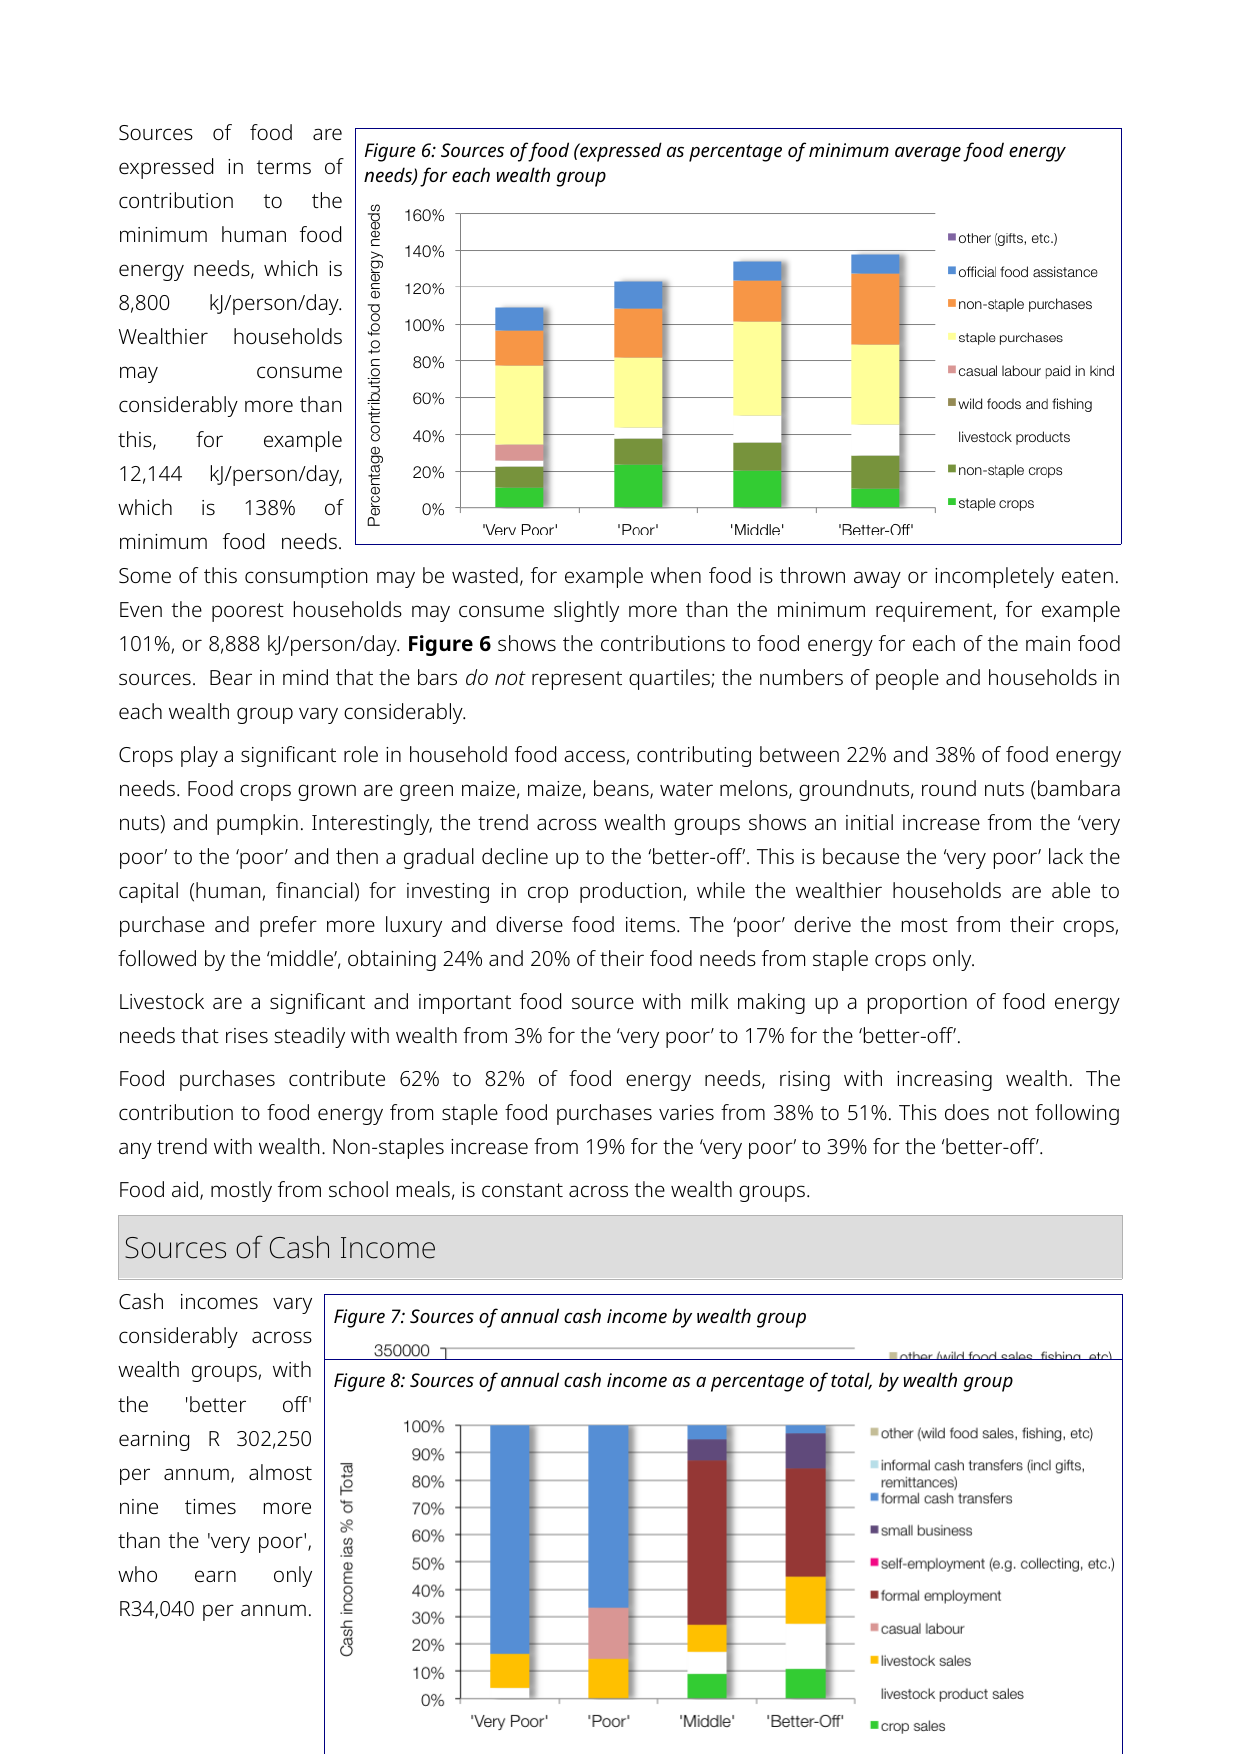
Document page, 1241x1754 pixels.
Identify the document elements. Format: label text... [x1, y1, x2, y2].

text Figure 7: Sources of annual cash income by wealth group [333, 1303, 1113, 1329]
text Sources of food are expressed in terms of contribution to the minimum human food energy needs, which is 8,800 kJ/person/day. Wealthier households may consume considerably more than this, for example 12,144 kJ/person/day, which is 138% of minimum food needs. Some of this consumption may be wasted, for example when food is thrown away or incompletely eaten. Even the poorest households may consume slightly more than the minimum requirement, for example 101%, or 8,888 kJ/person/day. Figure 6 shows the contributions to food energy for each of the main food sources. Bear in mind that the bars do not represent quartiles; the numbers of people and households in each wealth group vary considerably. [118, 118, 1122, 726]
text Cash incomes vary considerably across wealth groups, with the 'better off' earning R 302,250 per annum, almost nine times more than the 'very poor', who earn only R34,040 per annum. Figure 7 shows this distribution—it must be noted that the bars in the figure are not quartiles, they represent wealth groups and wealth groups are not distributed evenly (see Wealth Breakdown, above). [118, 1287, 1122, 1622]
picture [333, 1405, 1117, 1746]
text Figure 6: Sources of food (expressed as percentage of minimum average food energy needs) for each wealth group [364, 137, 1112, 188]
picture [363, 200, 1117, 535]
text Livestock are a significant and important food source with milk making up a proportion of food energy needs that rises steadily with wealth from 3% for the ‘very poor’ to 17% for the ‘better-off’. [118, 987, 1122, 1050]
table_header Sources of Cash Income [119, 1216, 1122, 1278]
text Cash incomes vary considerably across wealth groups, with the 'better off' earning R 302,250 per annum, almost nine times more than the 'very poor', who earn only R34,040 per annum. Figure 7 shows this distribution—it must be noted that the bars in the figure are not quartiles, they represent wealth groups and wealth groups are not distributed evenly (see Wealth Breakdown, above). [325, 1360, 1122, 1754]
text Cash incomes vary considerably across wealth groups, with the 'better off' earning R 302,250 per annum, almost nine times more than the 'very poor', who earn only R34,040 per annum. Figure 7 shows this distribution—it must be noted that the bars in the figure are not quartiles, they represent wealth groups and wealth groups are not distributed evenly (see Wealth Breakdown, above). [325, 1295, 1122, 1359]
picture [333, 1341, 1117, 1359]
text Food aid, mostly from school meals, is constant across the wealth groups. [118, 1175, 1122, 1204]
text Crops play a significant role in household food access, contributing between 22% and 38% of food energy needs. Food crops grown are green maize, maize, beans, water melons, groundnuts, round nuts (bambara nuts) and pumpkin. Interestingly, the trend across wealth groups shows an initial increase from the ‘very poor’ to the ‘poor’ and then a gradual decline up to the ‘better-off’. This is because the ‘very poor’ lack the capital (human, financial) for investing in crop production, while the wealthier households are able to purchase and prefer more luxury and diverse food items. The ‘poor’ derive the most from their crops, followed by the ‘middle’, obtaining 24% and 20% of their food needs from staple crops only. [118, 740, 1122, 973]
text Figure 8: Sources of annual cash income as a percentage of total, by wealth group [333, 1368, 1113, 1393]
text Food purchases contribute 62% to 82% of food energy needs, rising with increasing wealth. The contribution to food energy from staple food purchases varies from 38% to 51%. This does not following any trend with wealth. Non-staples increase from 19% for the ‘very poor’ to 39% for the ‘better-off’. [118, 1064, 1122, 1161]
